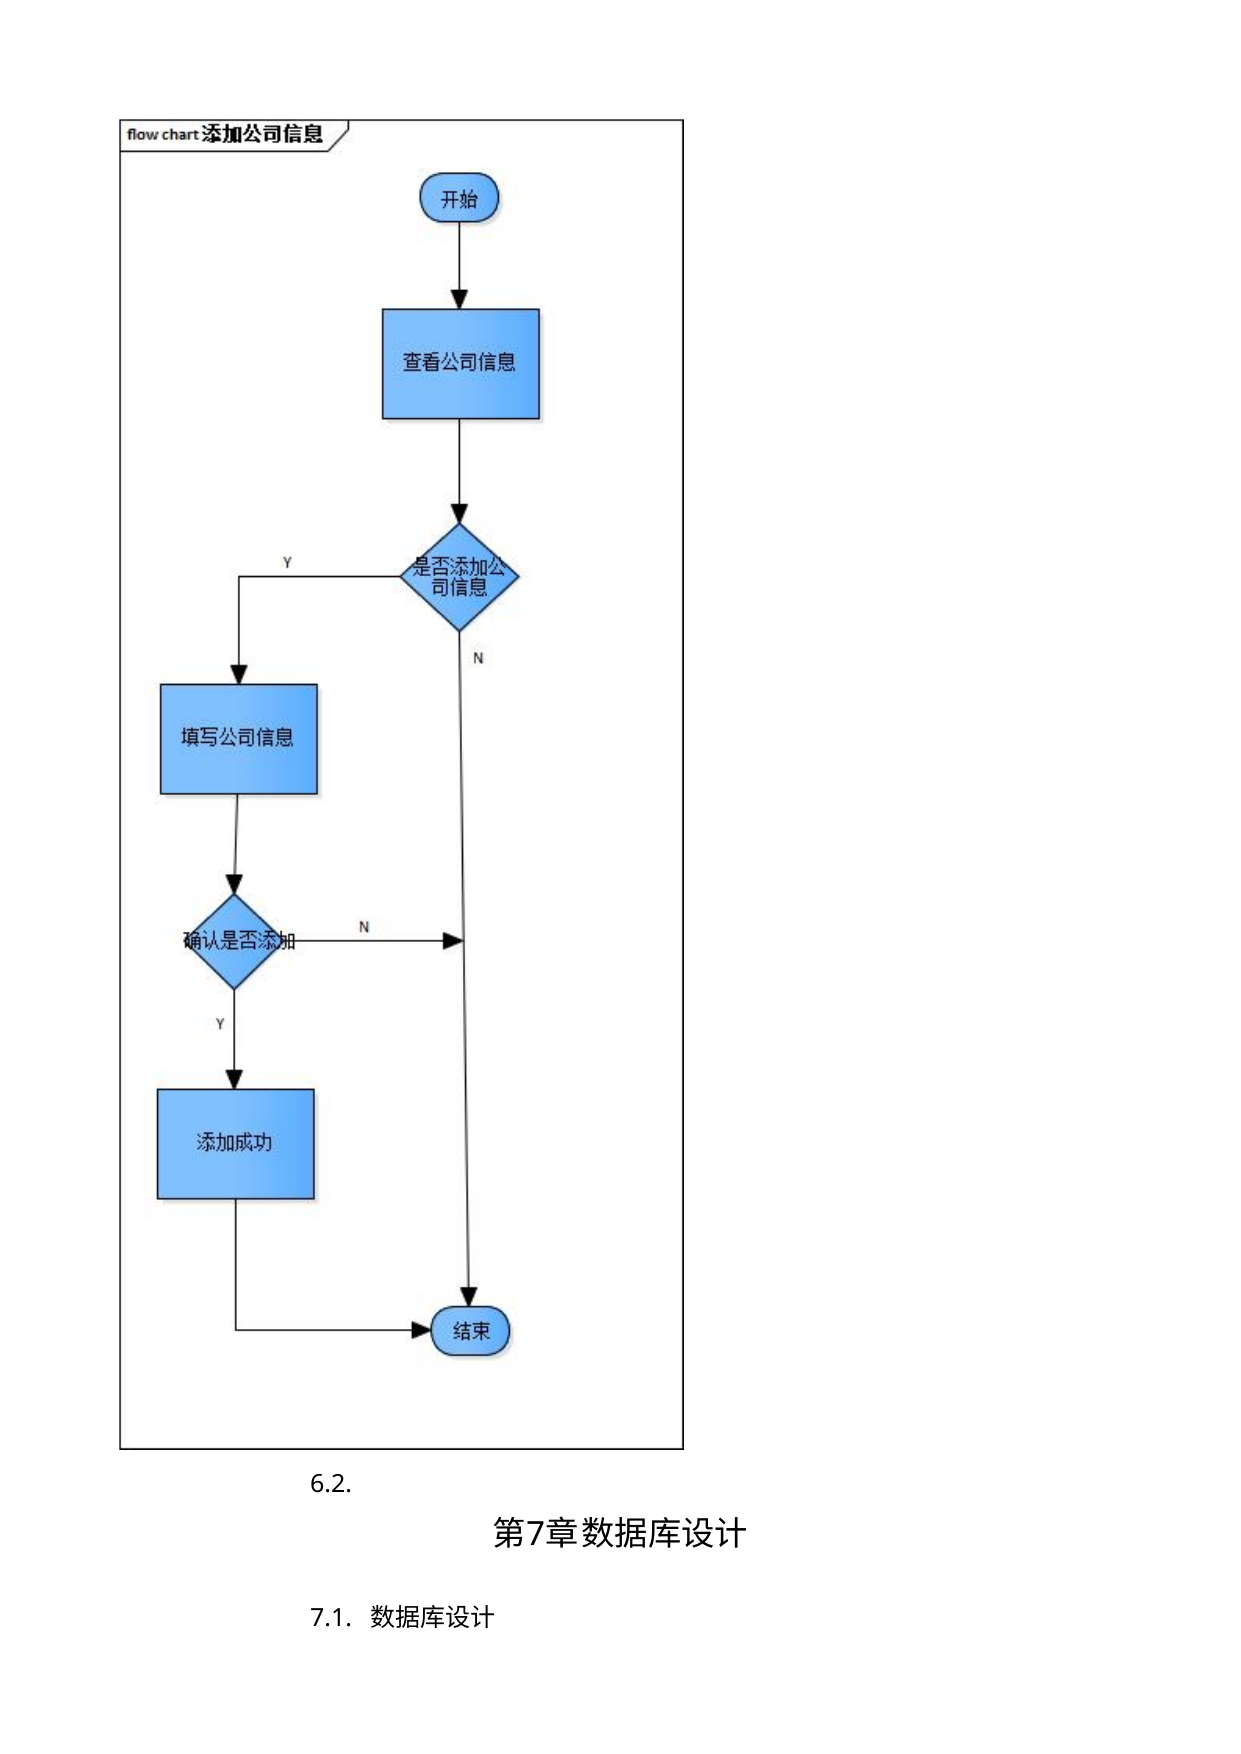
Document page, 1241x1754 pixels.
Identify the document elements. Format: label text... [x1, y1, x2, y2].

subtitle 数据库设计 [118, 1506, 1122, 1555]
subtitle 数据库设计 [310, 1597, 1122, 1633]
